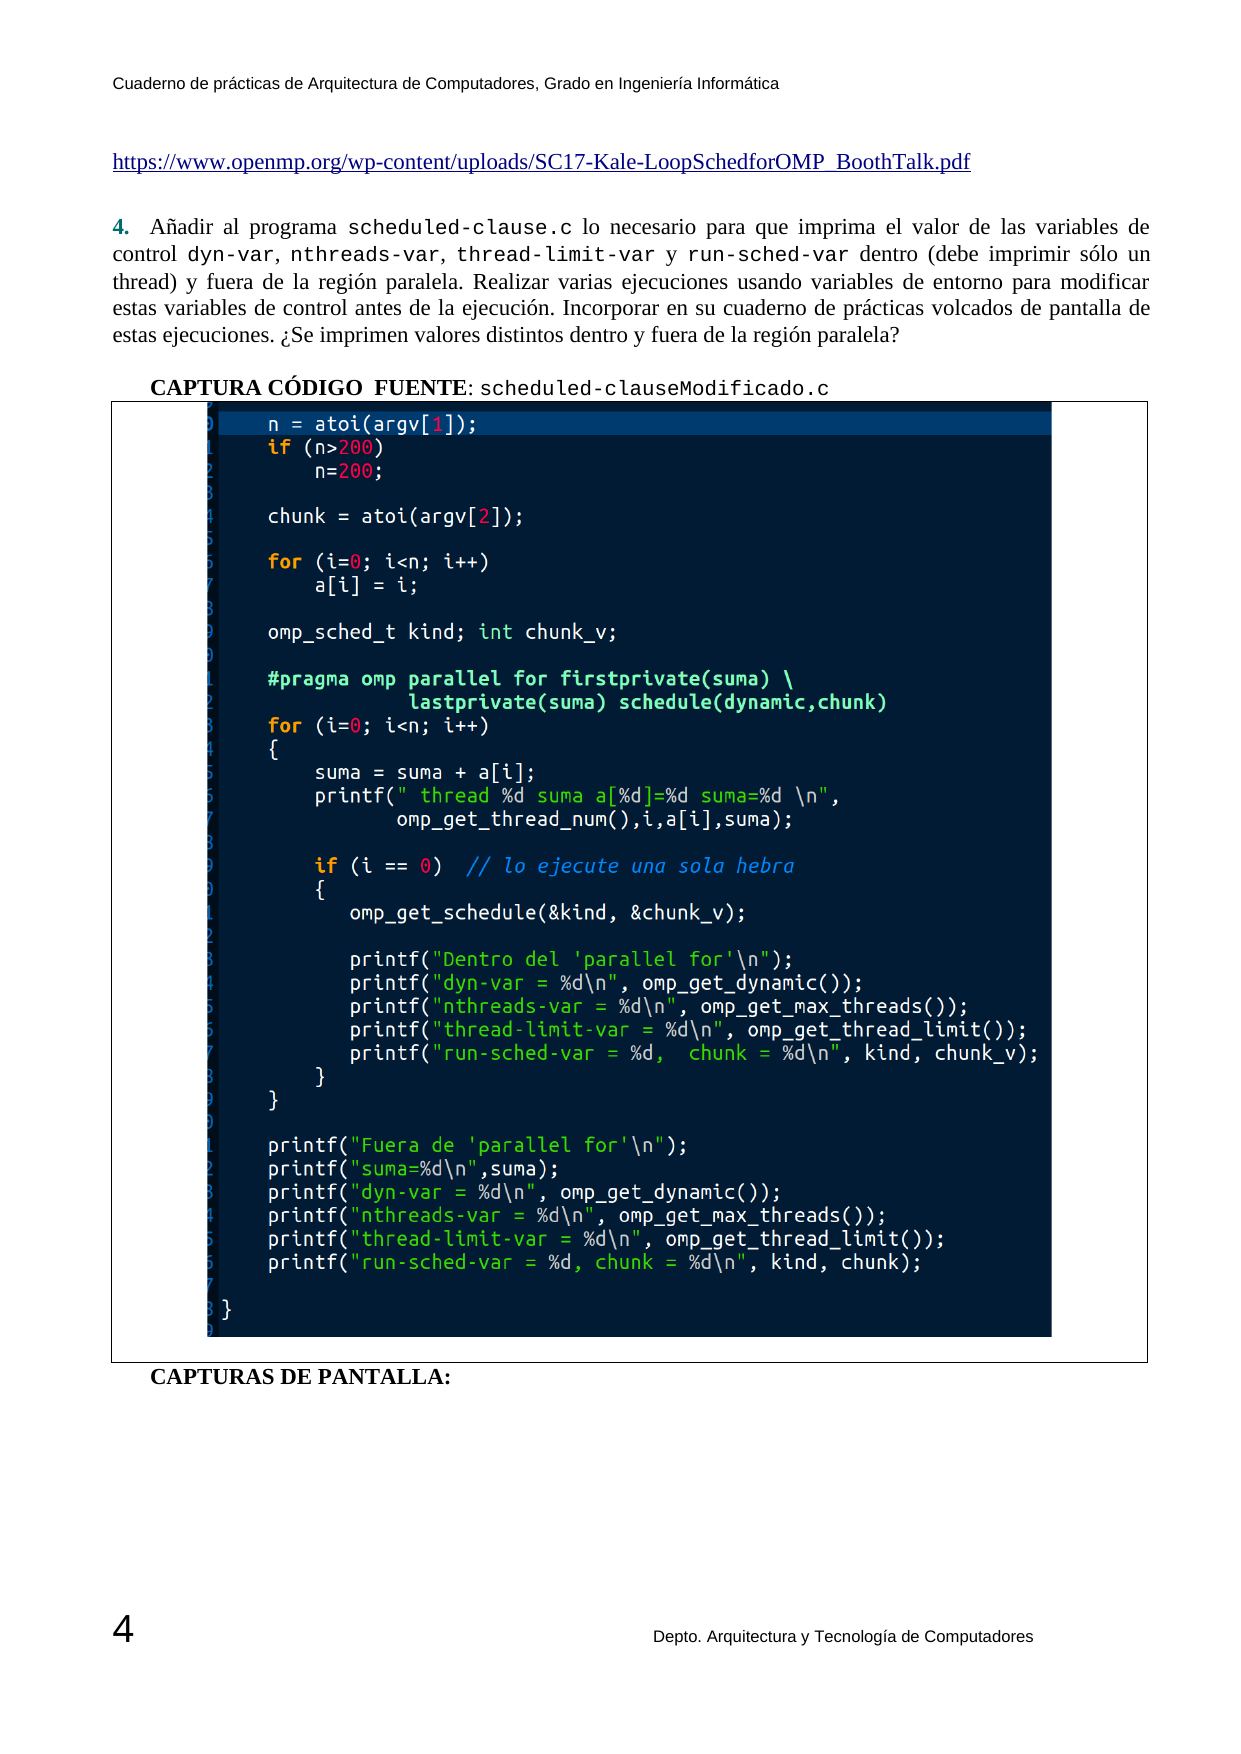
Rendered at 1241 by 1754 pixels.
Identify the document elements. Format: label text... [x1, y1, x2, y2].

table_header [112, 402, 1147, 1362]
picture [207, 402, 1052, 1337]
text https://www.openmp.org/wp-content/uploads/SC17-Kale-LoopSchedforOMP_BoothTalk.pdf [112, 148, 1152, 174]
list 4. Añadir al programa scheduled-clause.c lo necesario para que imprima el valor de las variables de control dyn-var, nthreads-var, thread-limit-var y run-sched-var dentro (debe imprimir sólo un thread) y fuera de la región paralela. Realizar varias ejecuciones usando variables de entorno para modificar estas variables de control antes de la ejecución. Incorporar en su cuaderno de prácticas volcados de pantalla de estas ejecuciones. ¿Se imprimen valores distintos dentro y fuera de la región paralela? [112, 213, 1152, 347]
text CAPTURAS DE PANTALLA: [150, 1363, 1152, 1389]
text CAPTURA CÓDIGO FUENTE: scheduled-clauseModificado.c [150, 373, 1152, 401]
